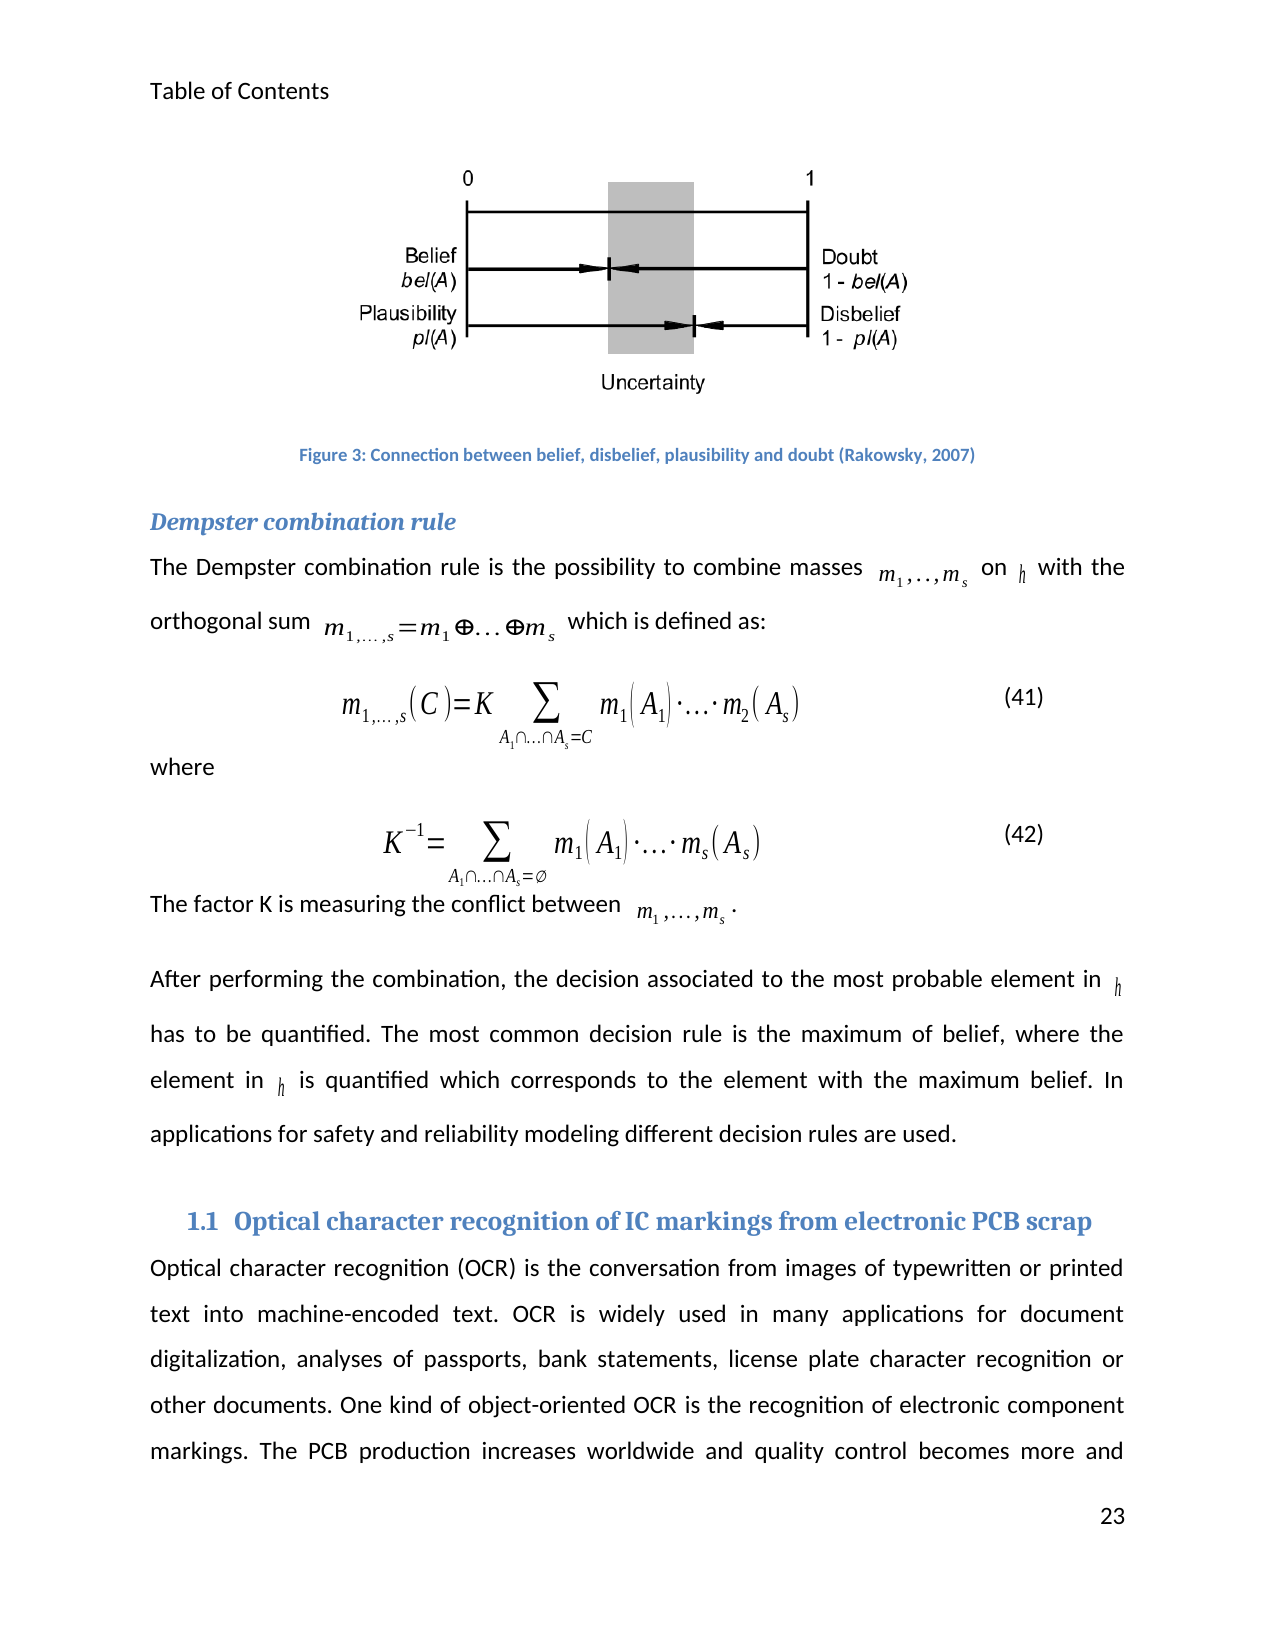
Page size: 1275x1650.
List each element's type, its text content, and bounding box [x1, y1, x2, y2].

table_header (42) [992, 818, 1057, 888]
subtitle Dempster combination rule [150, 508, 1125, 537]
table_header (41) [992, 681, 1057, 752]
text The Dempster combination rule is the possibility to combine masses on with the orthogonal sum which is defined as: [150, 551, 1125, 645]
subtitle Optical character recognition of IC markings from electronic PCB scrap [187, 1206, 1125, 1237]
text After performing the combination, the decision associated to the most probable element in has to be quantified. The most common decision rule is the maximum of belief, where the element in is quantified which corresponds to the element with the maximum belief. In applications for safety and reliability modeling different decision rules are used. [150, 964, 1125, 1149]
picture [343, 150, 932, 408]
text The factor K is measuring the conflict between. [150, 888, 1125, 928]
table_header [150, 818, 992, 888]
text where [150, 752, 1125, 782]
text Optical character recognition (OCR) is the conversation from images of typewritten or printed text into machine-encoded text. OCR is widely used in many applications for document digitalization, analyses of passports, bank statements, license plate character recognition or other documents. One kind of object-oriented OCR is the recognition of electronic component markings. The PCB production increases worldwide and quality control becomes more and [150, 1252, 1125, 1466]
text Figure 3: Connection between belief, disbelief, plausibility and doubt (Rakowsky, 2007) [150, 443, 1125, 466]
table_header [150, 681, 992, 752]
